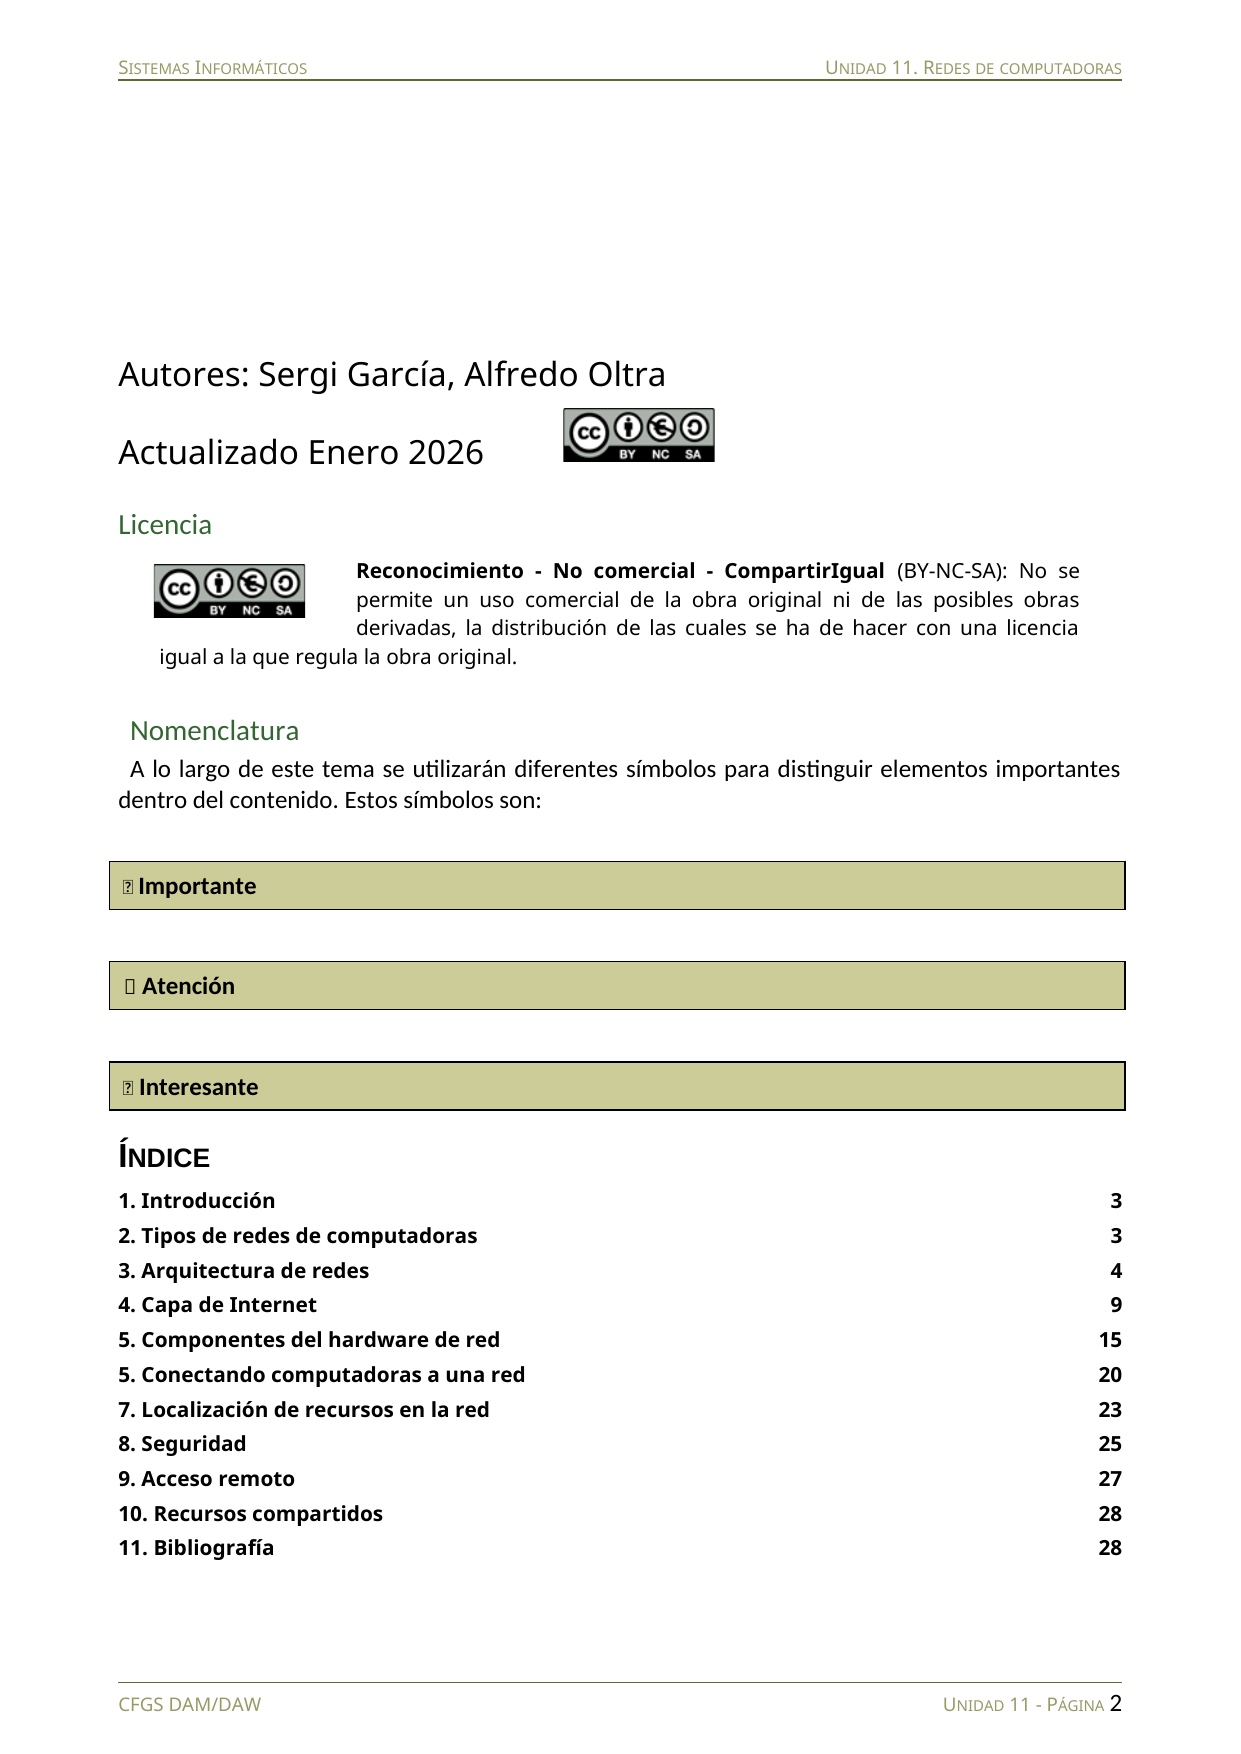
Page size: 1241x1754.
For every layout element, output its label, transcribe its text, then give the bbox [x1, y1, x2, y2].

text 4. Capa de Internet 9 [118, 1291, 1122, 1319]
text 2. Tipos de redes de computadoras 3 [118, 1221, 1122, 1250]
text Actualizado Enero 2026 [118, 428, 1122, 474]
text 8. Seguridad 25 [118, 1429, 1122, 1458]
text Nomenclatura [118, 712, 1122, 747]
text 1. Introducción 3 [118, 1187, 1122, 1215]
text Índice [118, 1136, 1122, 1174]
text Autores: Sergi García, Alfredo Oltra [118, 351, 1122, 396]
text 9. Acceso remoto 27 [118, 1464, 1122, 1492]
text 3. Arquitectura de redes 4 [118, 1256, 1122, 1284]
text 5. Componentes del hardware de red 15 [118, 1325, 1122, 1354]
picture [563, 408, 715, 462]
text Reconocimiento - No comercial - CompartirIgual (BY-NC-SA): No se permite un uso comercial de la obra original ni de las posibles obras derivadas, la distribución de las cuales se ha de hacer con una licencia igual a la que regula la obra original. [159, 556, 1080, 670]
text 7. Localización de recursos en la red 23 [118, 1395, 1122, 1423]
picture [153, 564, 306, 618]
text ❕ Atención [110, 962, 1124, 1009]
text 5. Conectando computadoras a una red 20 [118, 1360, 1122, 1388]
text 11. Bibliografía 28 [118, 1533, 1122, 1562]
text 10. Recursos compartidos 28 [118, 1499, 1122, 1527]
text A lo largo de este tema se utilizarán diferentes símbolos para distinguir elementos importantes dentro del contenido. Estos símbolos son: [118, 754, 1122, 815]
text Licencia [118, 506, 1122, 542]
text 💬 Interesante [110, 1063, 1124, 1109]
text 📖 Importante [110, 862, 1124, 909]
